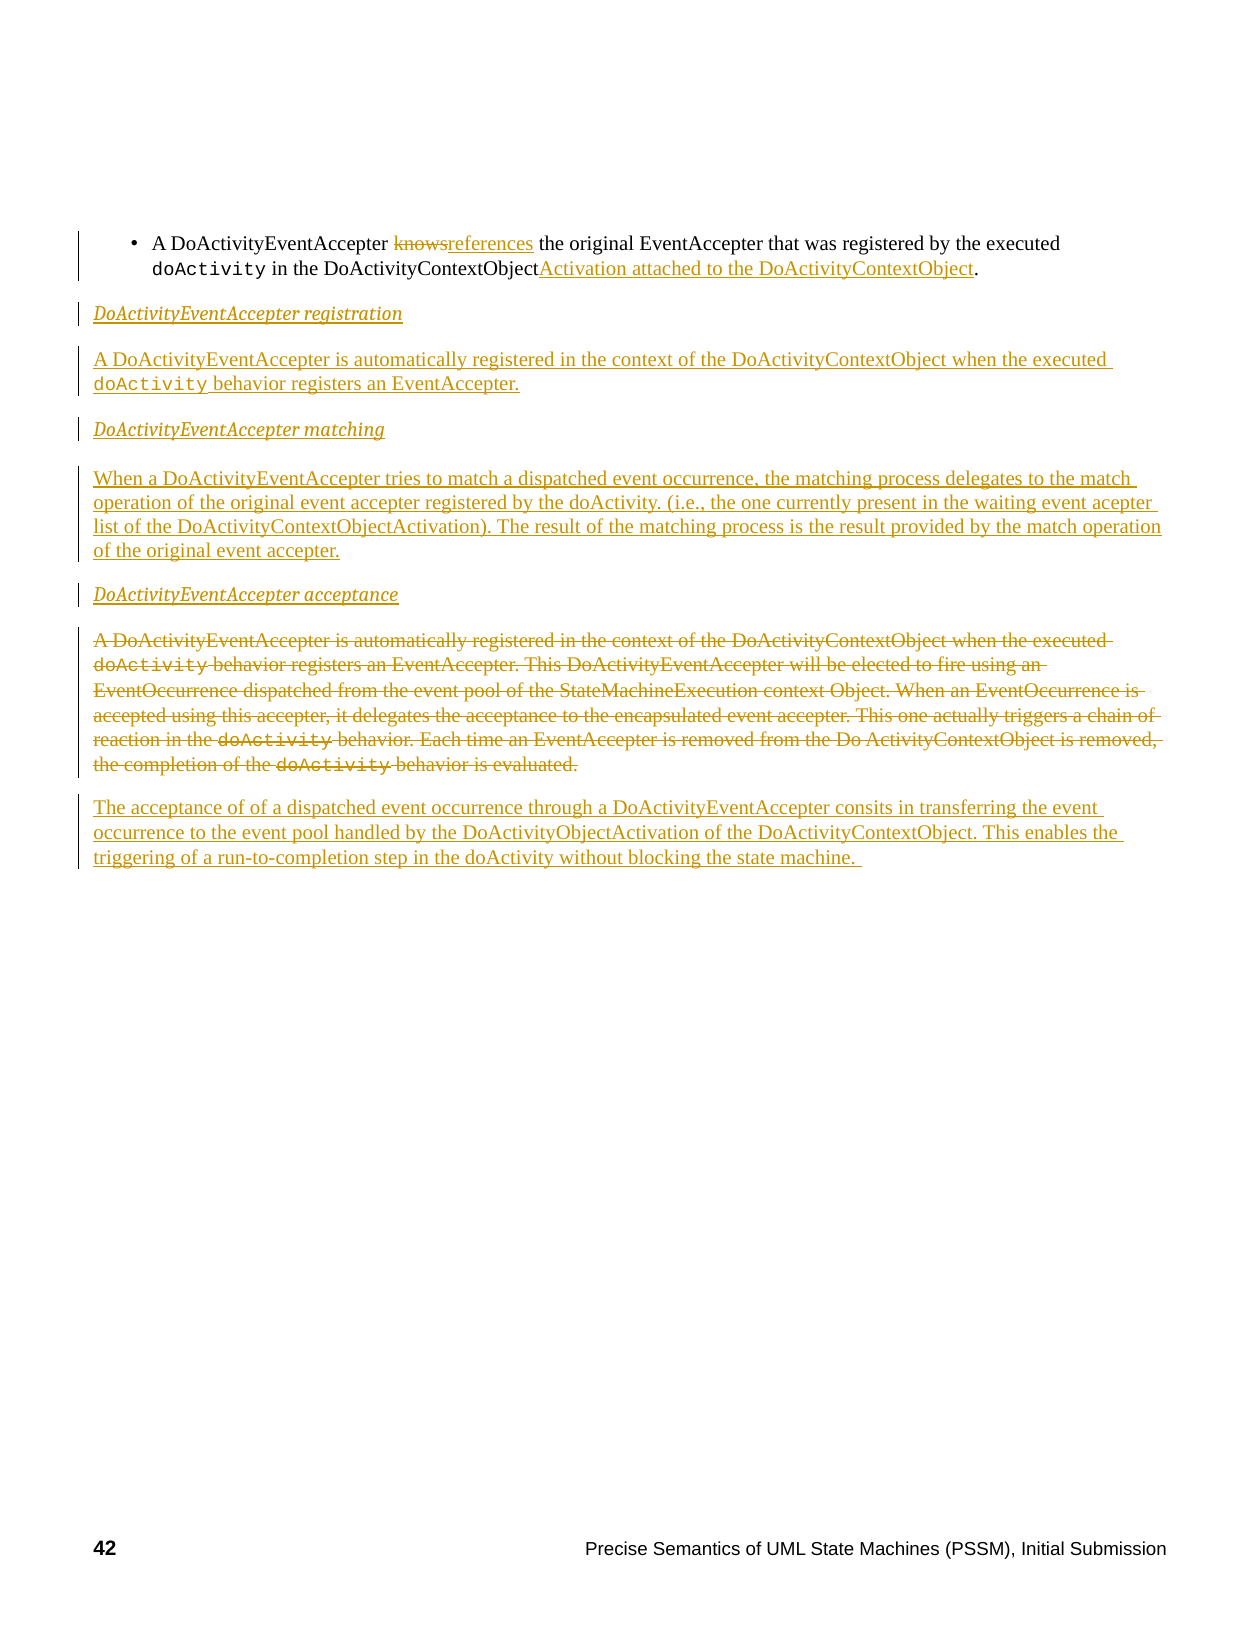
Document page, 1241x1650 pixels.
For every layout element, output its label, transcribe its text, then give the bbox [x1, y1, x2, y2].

list A DoActivityEventAccepter references the original EventAccepter that was registered by the executed doActivity in the DoActivityContextObjectActivation attached to the DoActivityContextObject. [131, 231, 1164, 281]
text The acceptance of of a dispatched event occurrence through a DoActivityEventAccepter consits in transferring the event occurrence to the event pool handled by the DoActivityObjectActivation of the DoActivityContextObject. This enables the triggering of a run-to-completion step in the doActivity without blocking the state machine. [93, 627, 1164, 777]
subtitle DoActivityEventAccepter matching [93, 417, 1164, 441]
subtitle DoActivityEventAccepter acceptance [93, 583, 1164, 607]
text A DoActivityEventAccepter is automatically registered in the context of the DoActivityContextObject when the executed doActivity behavior registers an EventAccepter. [93, 346, 1164, 396]
subtitle DoActivityEventAccepter registration [93, 302, 1164, 326]
text When a DoActivityEventAccepter tries to match a dispatched event occurrence, the matching process delegates to the match operation of the original event accepter registered by the doActivity. (i.e., the one currently present in the waiting event acepter list of the DoActivityContextObjectActivation). The result of the matching process is the result provided by the match operation of the original event accepter. [93, 466, 1164, 562]
